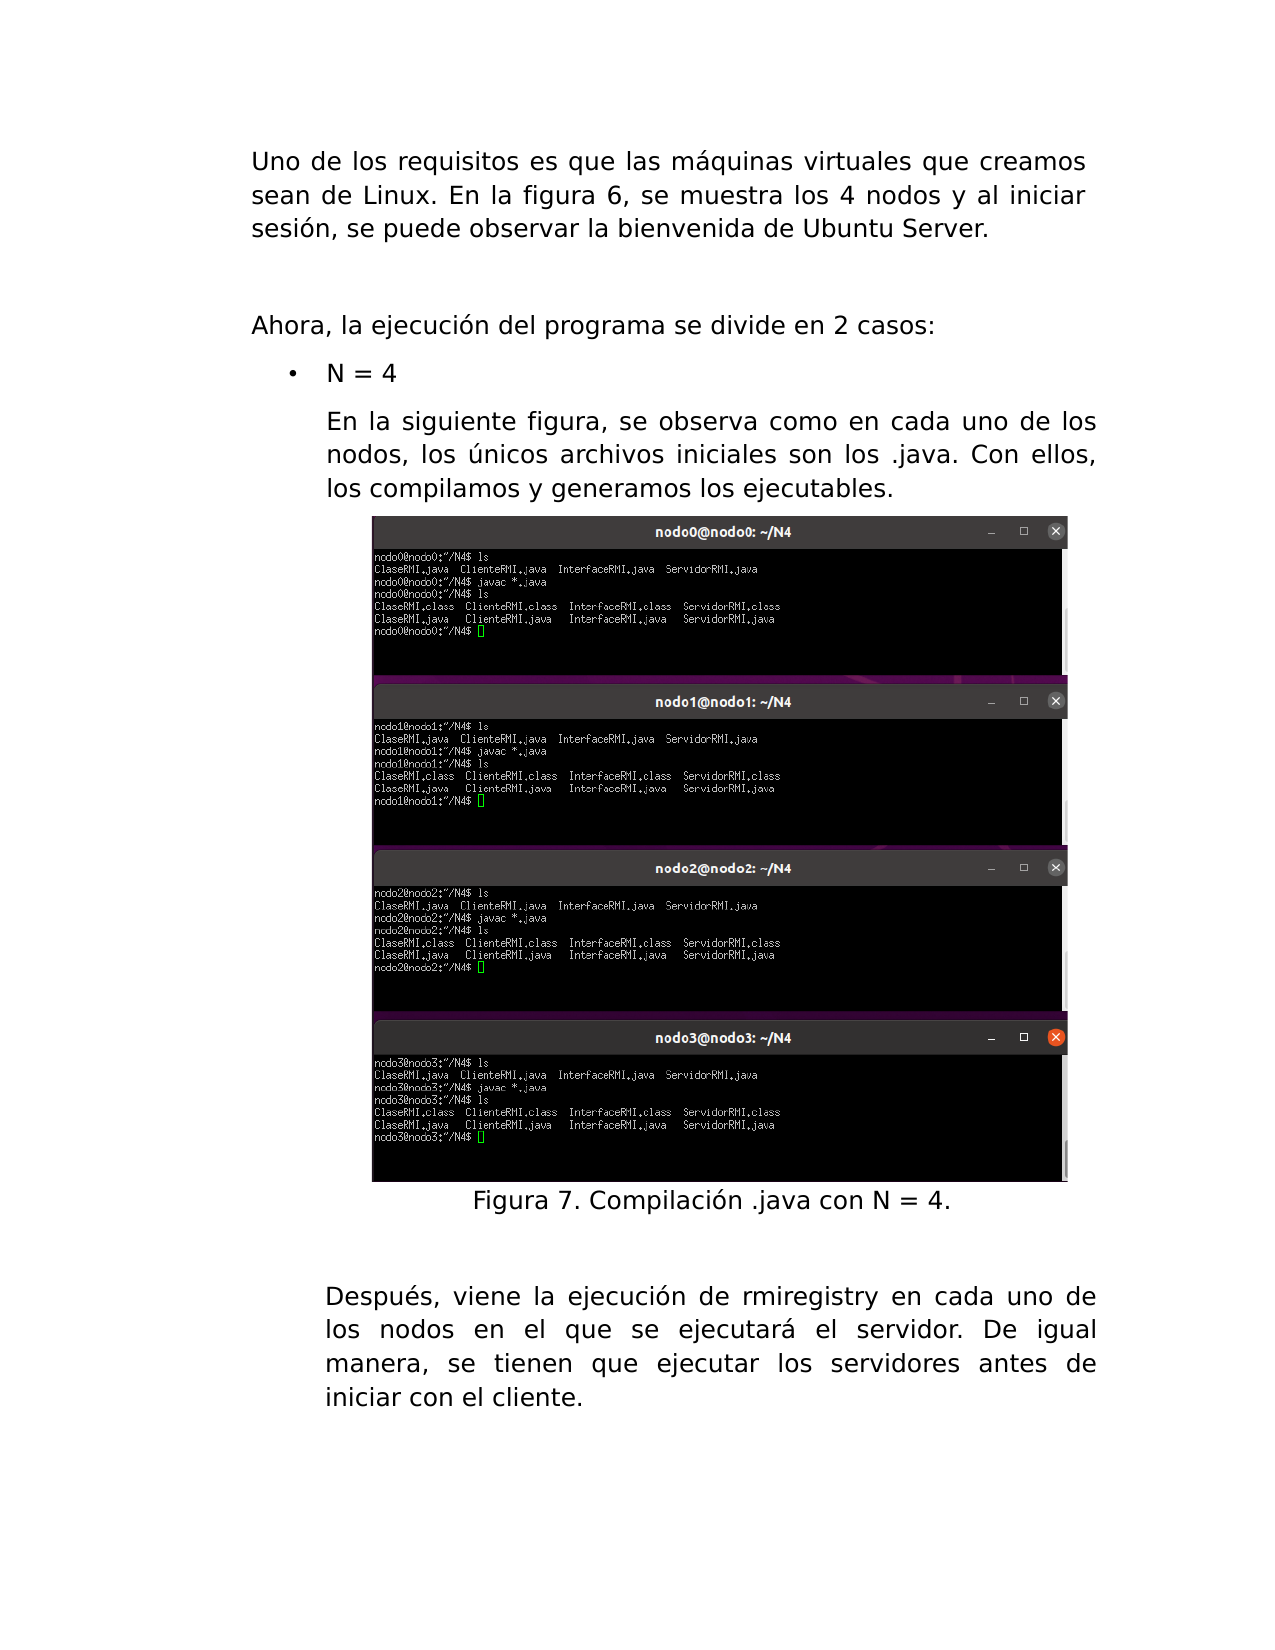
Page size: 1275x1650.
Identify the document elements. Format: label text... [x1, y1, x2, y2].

list En la siguiente figura, se observa como en cada uno de los nodos, los únicos archivos iniciales son los .java. Con ellos, los compilamos y generamos los ejecutables. [288, 407, 1098, 503]
text Uno de los requisitos es que las máquinas virtuales que creamos sean de Linux. En la figura 6, se muestra los 4 nodos y al iniciar sesión, se puede observar la bienvenida de Ubuntu Server. [177, 148, 1098, 244]
list Figura 7. Compilación .java con N = 4. [288, 522, 1098, 1215]
list N = 4 [288, 359, 1098, 388]
text Después, viene la ejecución de rmiregistry en cada uno de los nodos en el que se ejecutará el servidor. De igual manera, se tienen que ejecutar los servidores antes de iniciar con el cliente. [325, 1282, 1098, 1412]
text Ahora, la ejecución del programa se divide en 2 casos: [177, 311, 1098, 340]
picture [371, 516, 444, 1182]
